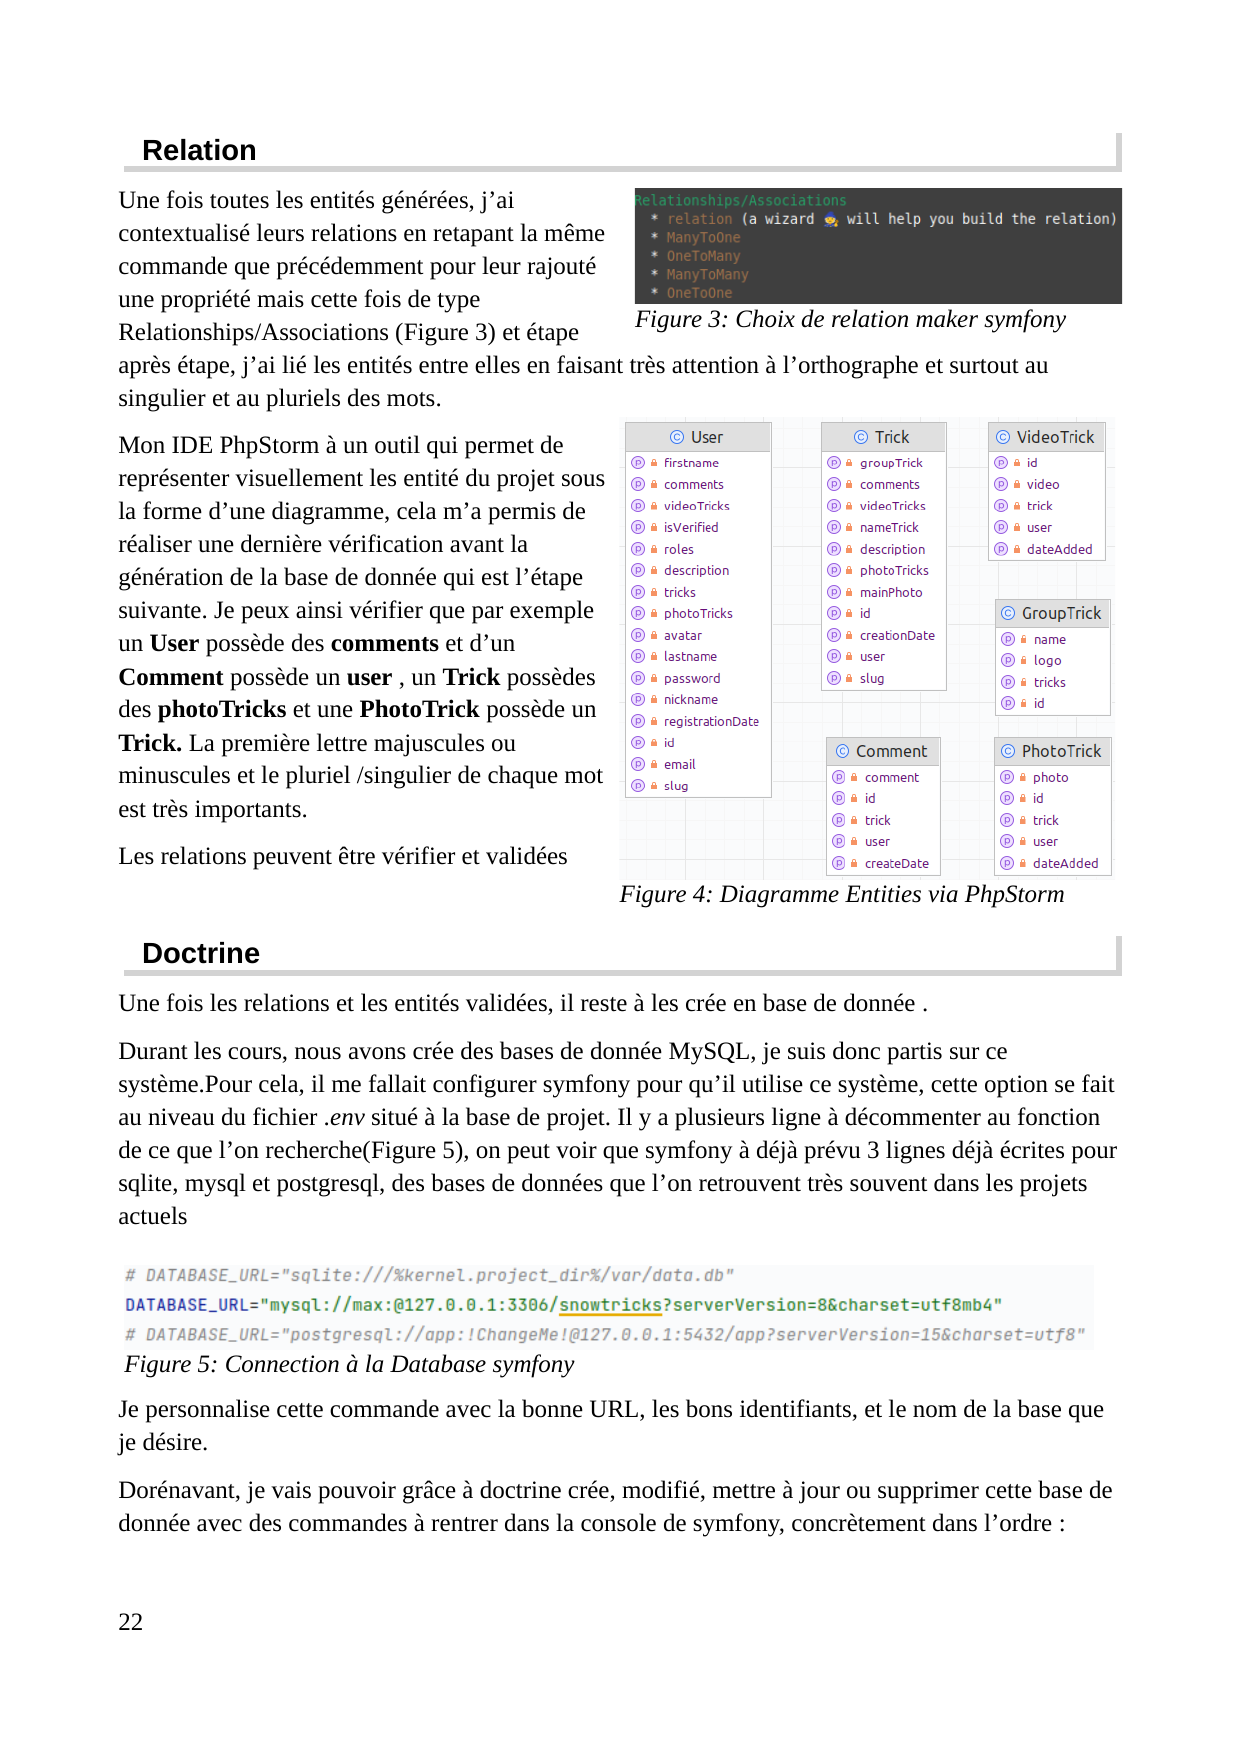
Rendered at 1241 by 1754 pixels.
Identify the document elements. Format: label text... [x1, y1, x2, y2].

text Mon IDE PhpStorm à un outil qui permet de représenter visuellement les entité du projet sous la forme d’une diagramme, cela m’a permis de réaliser une dernière vérification avant la génération de la base de donnée qui est l’étape suivante. Je peux ainsi vérifier que par exemple un User possède des comments et d’un Comment possède un user , un Trick possèdes des photoTricks et une PhotoTrick possède un Trick. La première lettre majuscules ou minuscules et le pluriel /singulier de chaque mot est très importants. [118, 430, 619, 822]
subtitle Doctrine [118, 936, 1116, 970]
picture [634, 188, 1123, 304]
text Les relations peuvent être vérifier et validées [118, 841, 619, 903]
subtitle Relation [118, 133, 1116, 166]
picture [124, 1265, 1094, 1350]
text Figure 3: Choix de relation maker symfony [635, 304, 1122, 333]
text Je personnalise cette commande avec la bonne URL, les bons identifiants, et le nom de la base que je désire. [118, 1249, 1122, 1456]
text Une fois les relations et les entités validées, il reste à les crée en base de donnée . [118, 988, 1122, 1017]
text Figure 4: Diagramme Entities via PhpStorm [619, 880, 1115, 908]
text Une fois toutes les entités générées, j’ai contextualisé leurs relations en retapant la même commande que précédemment pour leur rajouté une propriété mais cette fois de type Relationships/Associations (Figure 3) et étape après étape, j’ai lié les entités entre elles en faisant très attention à l’orthographe et surtout au singulier et au pluriels des mots. [118, 176, 1122, 417]
picture [619, 417, 1116, 880]
text Dorénavant, je vais pouvoir grâce à doctrine crée, modifié, mettre à jour ou supprimer cette base de donnée avec des commandes à rentrer dans la console de symfony, concrètement dans l’ordre : [118, 1475, 1122, 1537]
text Durant les cours, nous avons crée des bases de donnée MySQL, je suis donc partis sur ce système.Pour cela, il me fallait configurer symfony pour qu’il utilise ce système, cette option se fait au niveau du fichier .env situé à la base de projet. Il y a plusieurs ligne à décommenter au fonction de ce que l’on recherche(Figure 5), on peut voir que symfony à déjà prévu 3 lignes déjà écrites pour sqlite, mysql et postgresql, des bases de données que l’on retrouvent très souvent dans les projets actuels [118, 1036, 1122, 1230]
text Figure 5: Connection à la Database symfony [124, 1350, 1094, 1378]
